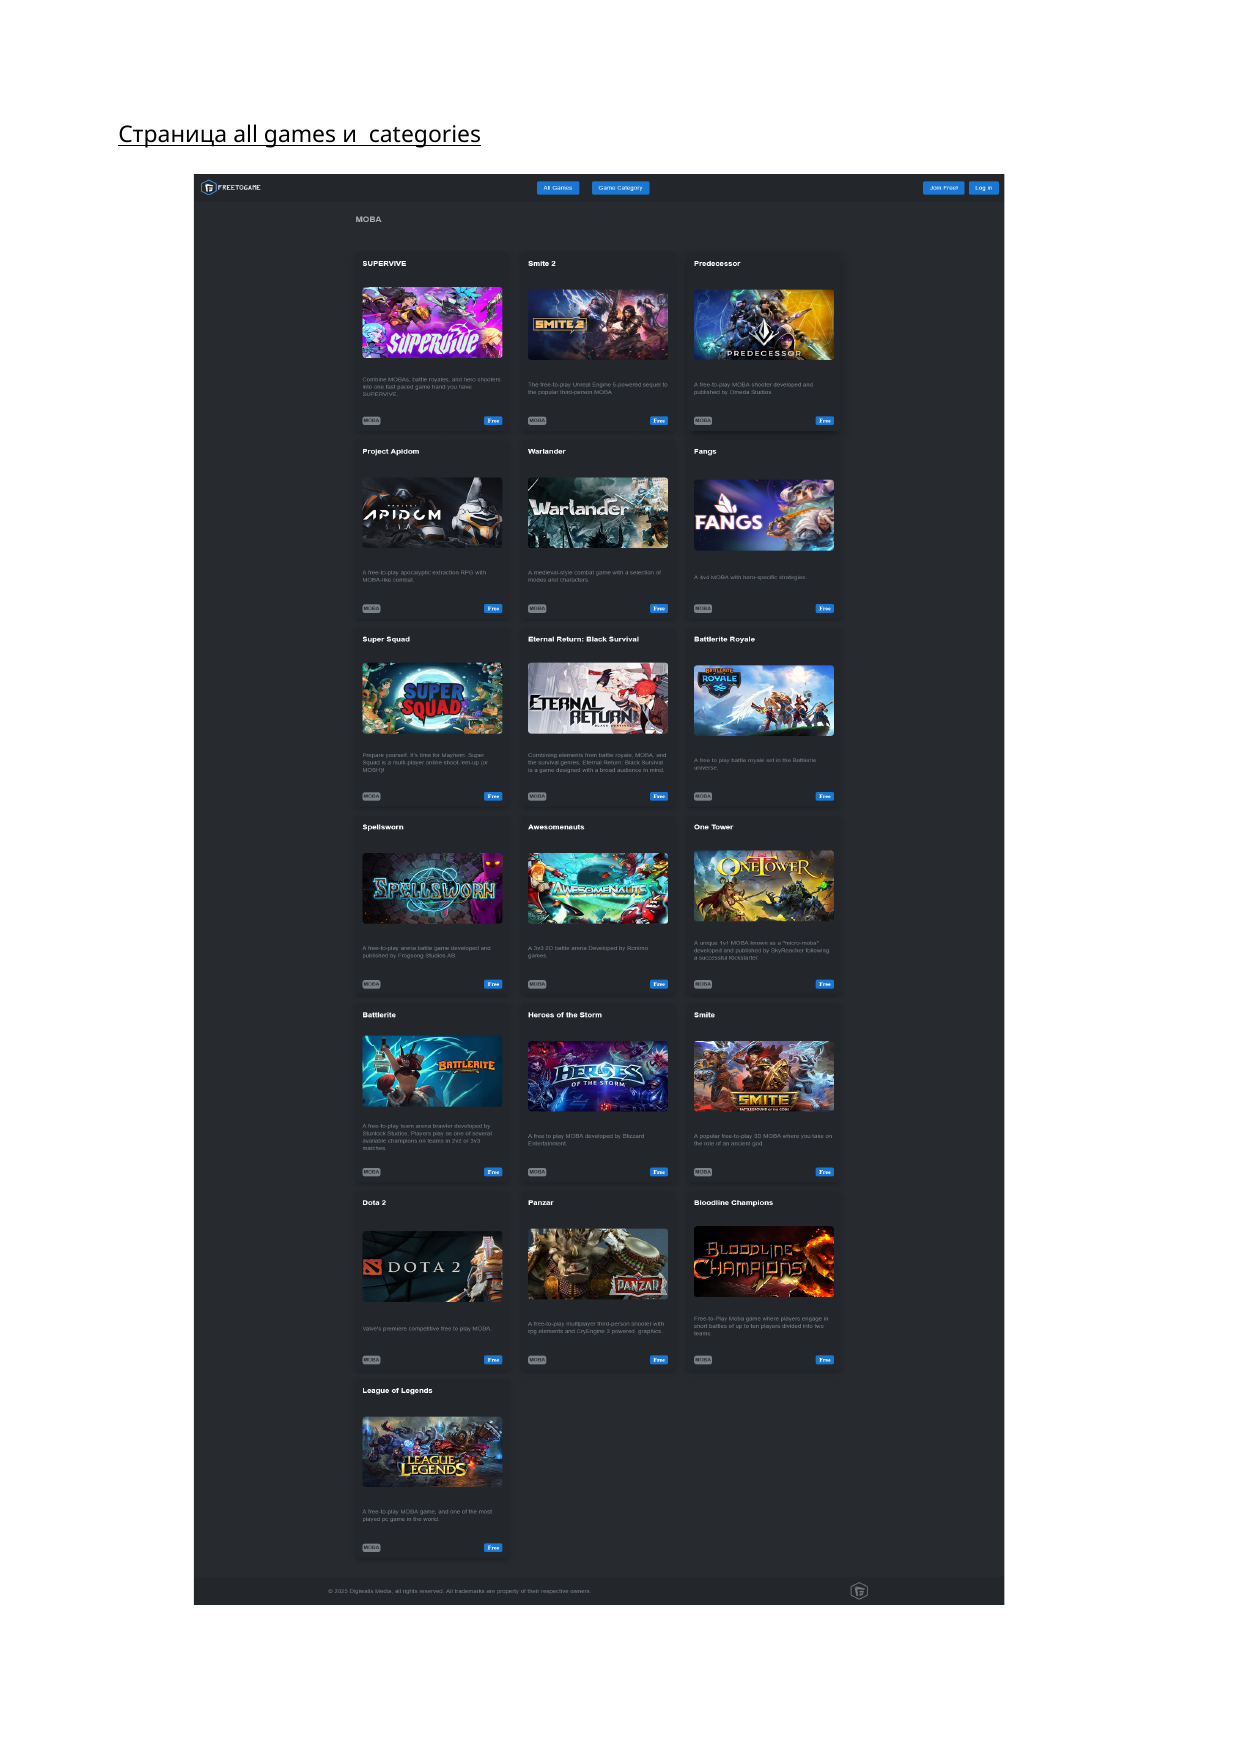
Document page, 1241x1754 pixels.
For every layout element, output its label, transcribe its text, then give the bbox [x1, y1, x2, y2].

picture [193, 174, 1005, 1605]
subtitle Страница all games и categories [118, 118, 1122, 149]
